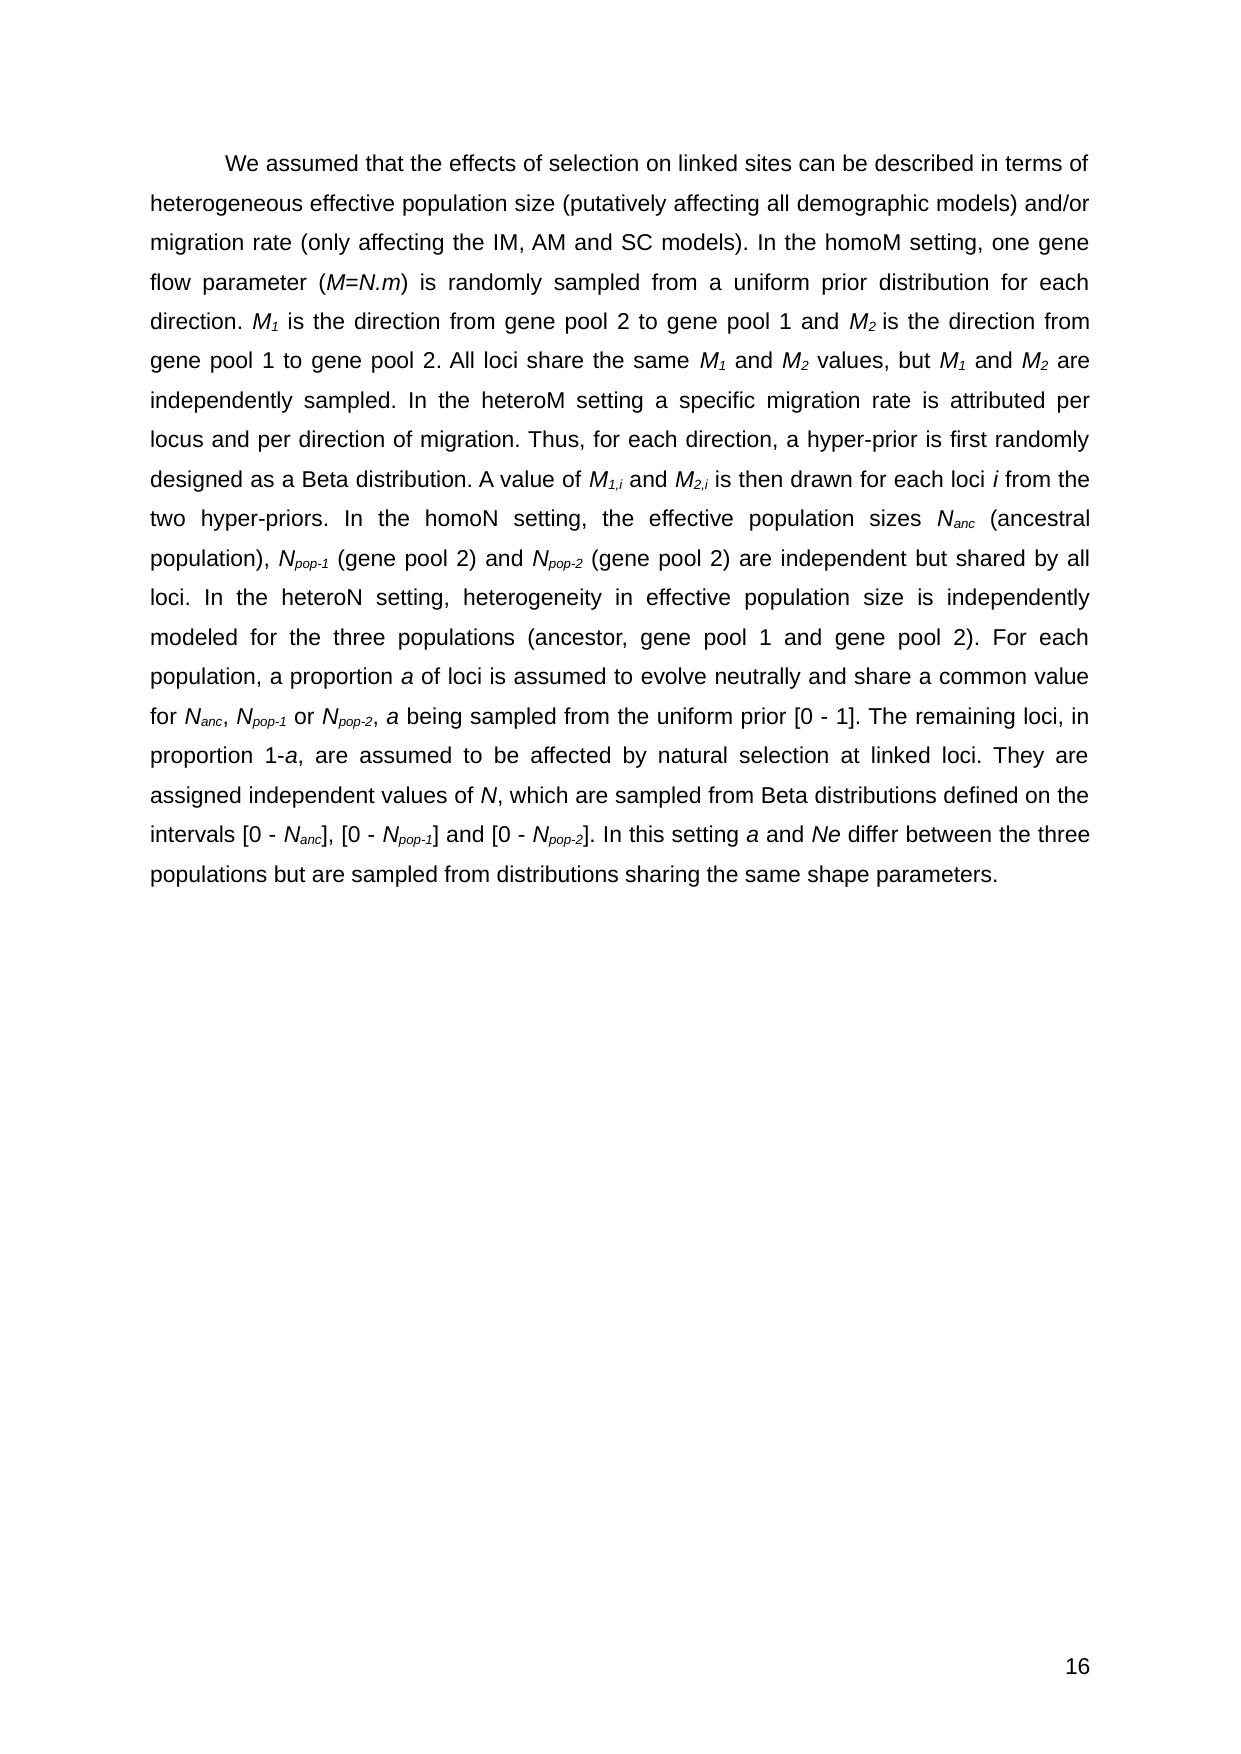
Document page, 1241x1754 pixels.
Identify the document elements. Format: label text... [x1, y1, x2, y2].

text We assumed that the effects of selection on linked sites can be described in terms of heterogeneous effective population size (putatively affecting all demographic models) and/or migration rate (only affecting the IM, AM and SC models). In the homoM setting, one gene flow parameter (M=N.m) is randomly sampled from a uniform prior distribution for each direction. M1 is the direction from gene pool 2 to gene pool 1 and M2 is the direction from gene pool 1 to gene pool 2. All loci share the same M1 and M2 values, but M1 and M2 are independently sampled. In the heteroM setting a specific migration rate is attributed per locus and per direction of migration. Thus, for each direction, a hyper-prior is first randomly designed as a Beta distribution. A value of M1,i and M2,i is then drawn for each loci i from the two hyper-priors. In the homoN setting, the effective population sizes Nanc (ancestral population), Npop-1 (gene pool 2) and Npop-2 (gene pool 2) are independent but shared by all loci. In the heteroN setting, heterogeneity in effective population size is independently modeled for the three populations (ancestor, gene pool 1 and gene pool 2). For each population, a proportion a of loci is assumed to evolve neutrally and share a common value for Nanc, Npop-1 or Npop-2, a being sampled from the uniform prior [0 - 1]. The remaining loci, in proportion 1-a, are assumed to be affected by natural selection at linked loci. They are assigned independent values of N, which are sampled from Beta distributions defined on the intervals [0 - Nanc], [0 - Npop-1] and [0 - Npop-2]. In this setting a and Ne differ between the three populations but are sampled from distributions sharing the same shape parameters. [150, 150, 1090, 887]
